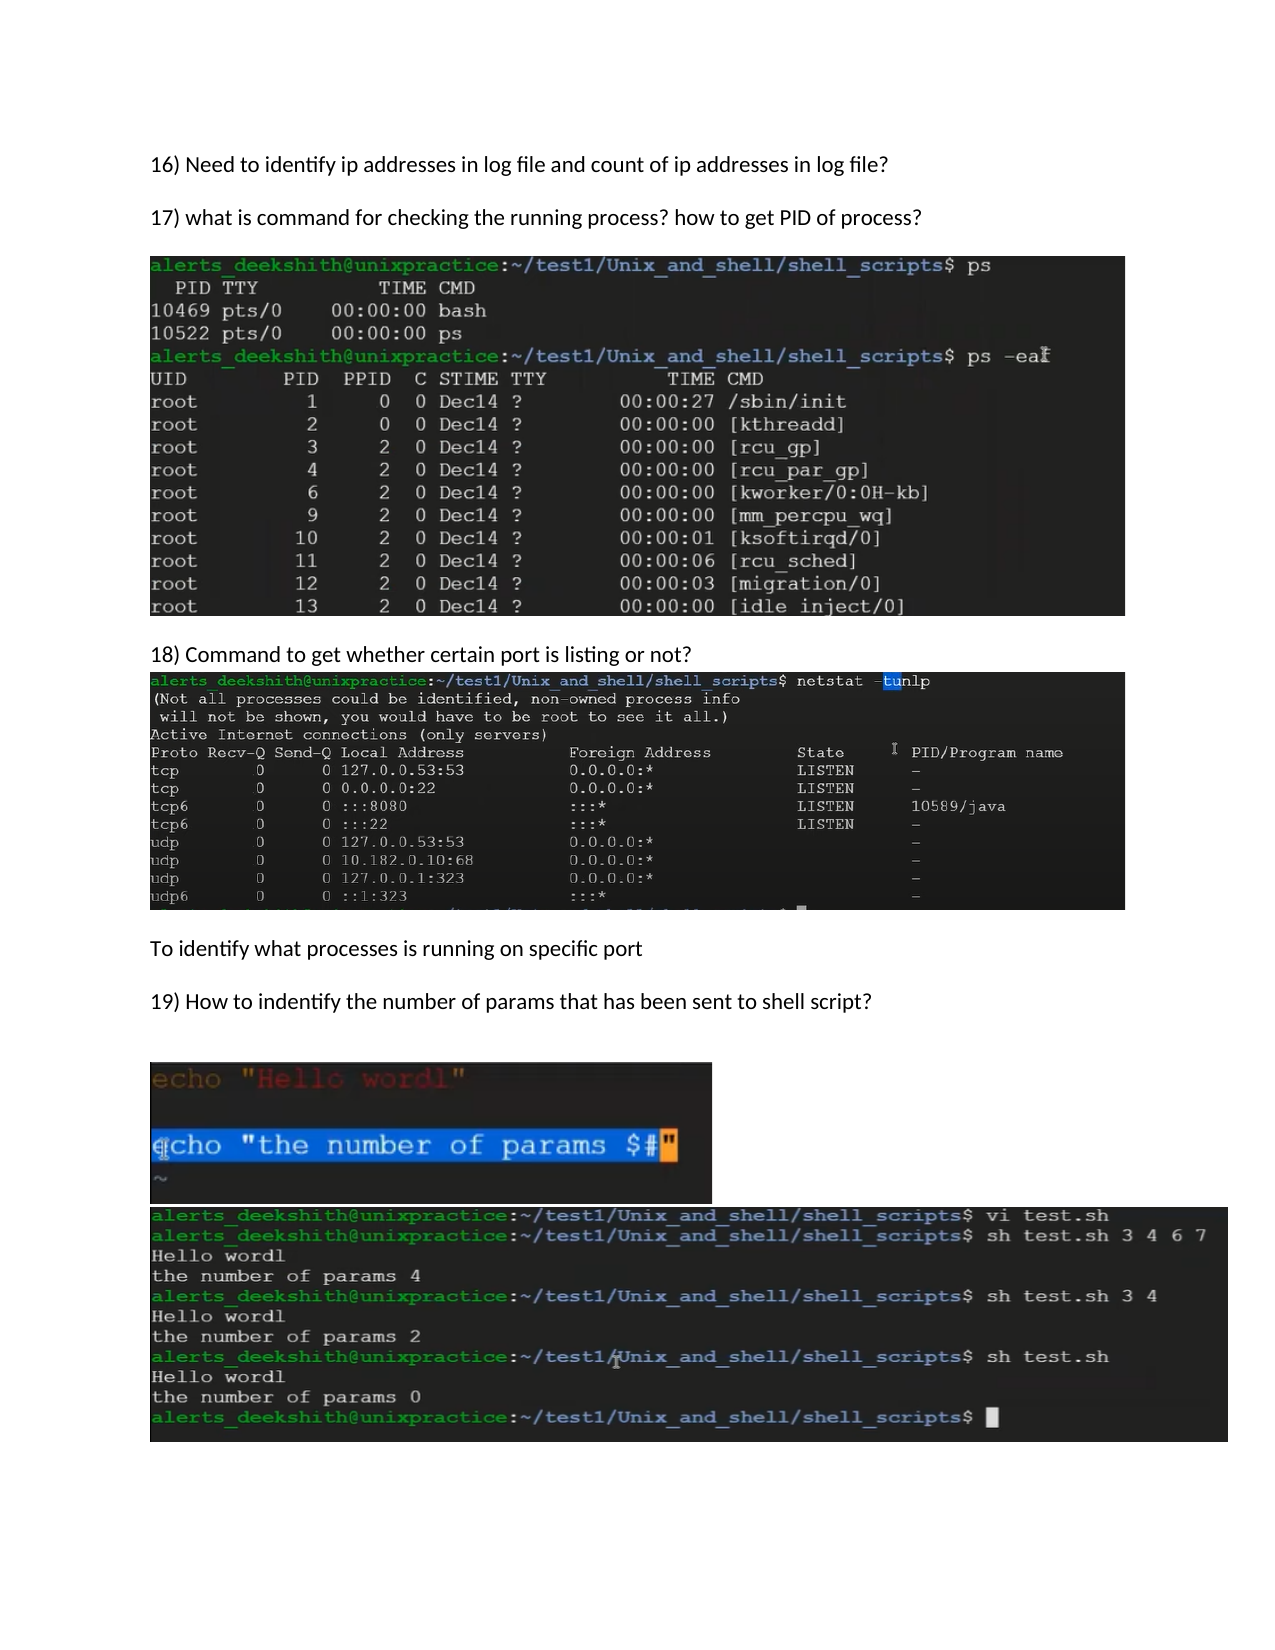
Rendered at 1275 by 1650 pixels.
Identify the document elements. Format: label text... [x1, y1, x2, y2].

text 19) How to indentify the number of params that has been sent to shell script? [150, 987, 1125, 1016]
text To identify what processes is running on specific port [150, 934, 1125, 962]
text 17) what is command for checking the running process? how to get PID of process? [150, 203, 1125, 231]
text [150, 1041, 1125, 1207]
text 16) Need to identify ip addresses in log file and count of ip addresses in log file? [150, 150, 1125, 178]
text 18) Command to get whether certain port is listing or not? [150, 640, 1125, 672]
